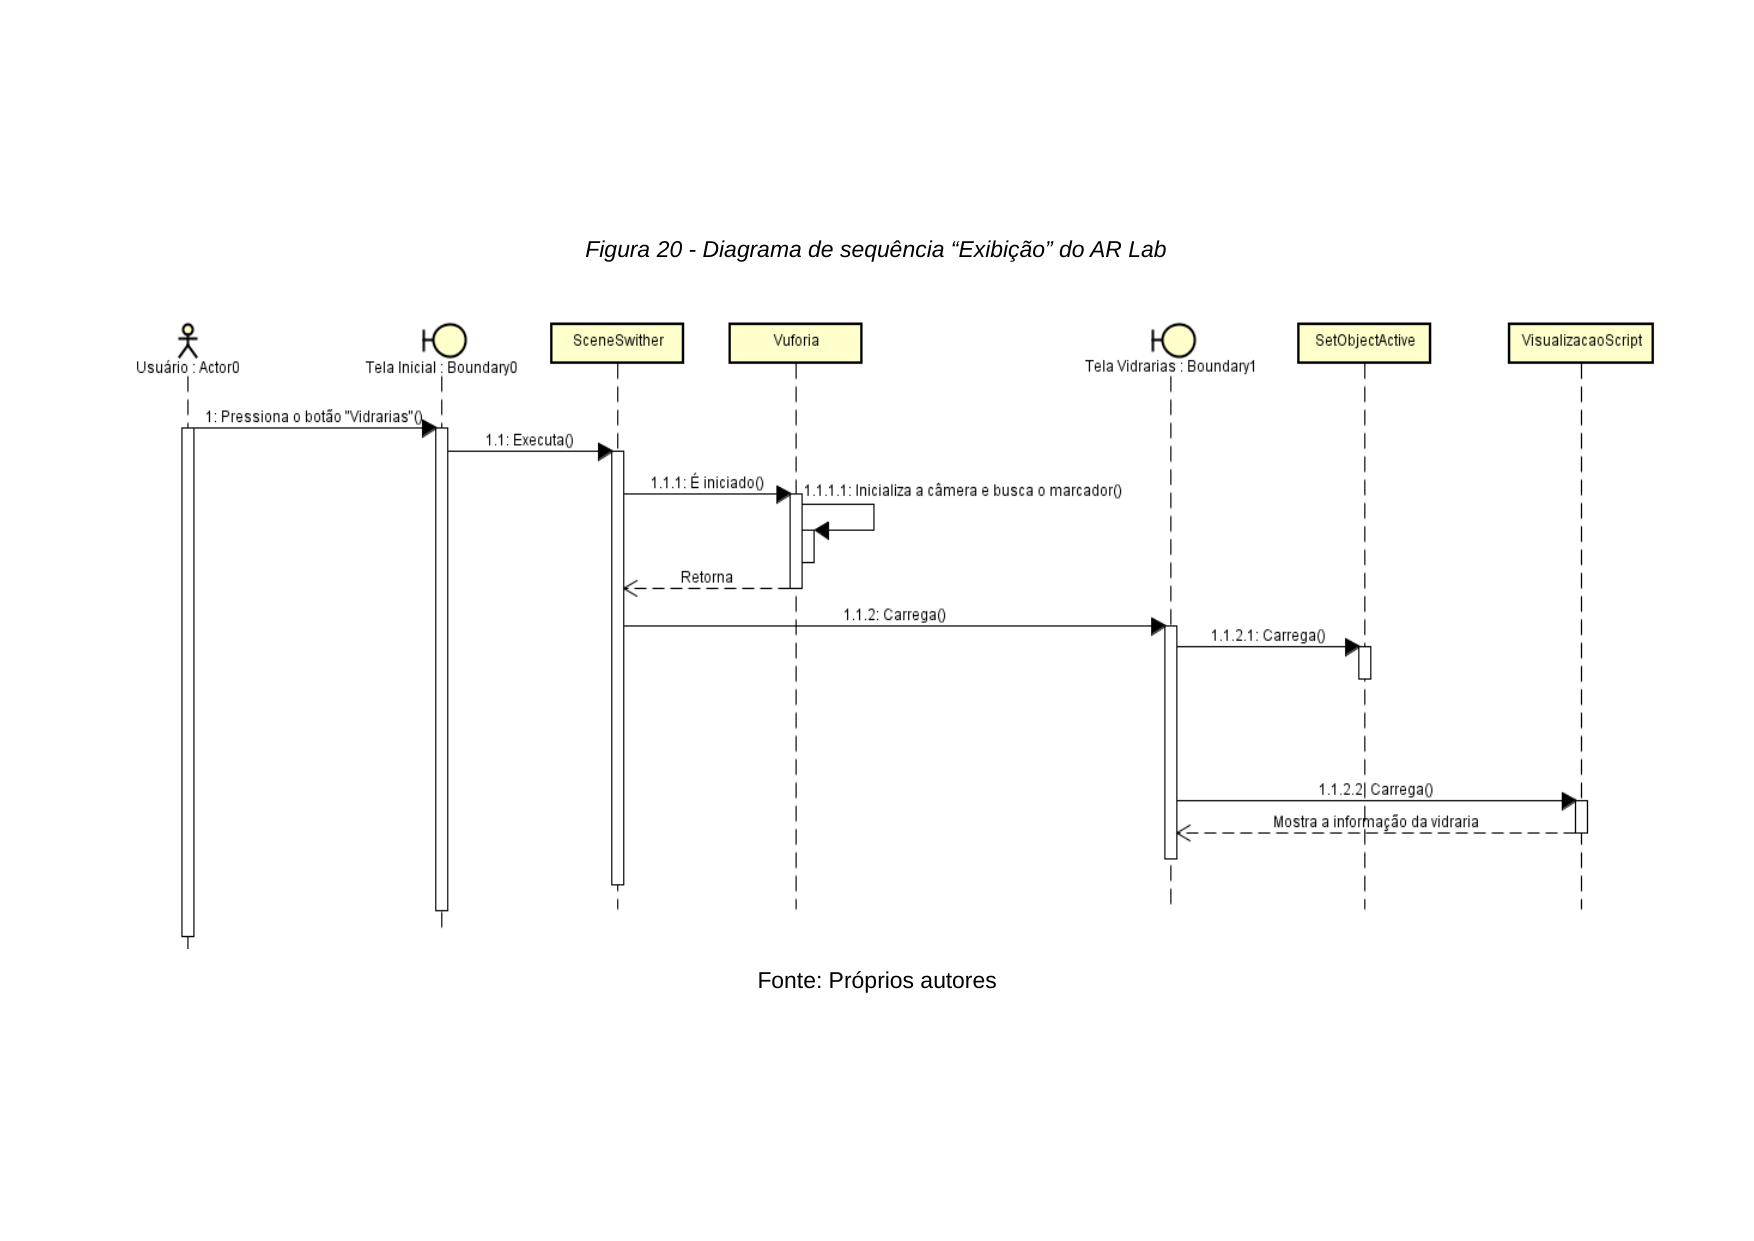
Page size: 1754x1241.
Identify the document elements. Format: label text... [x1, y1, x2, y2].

text Figura 20 - Diagrama de sequência “Exibição” do AR Lab [119, 234, 1635, 263]
picture [118, 311, 1666, 949]
text Fonte: Próprios autores [118, 967, 1636, 994]
